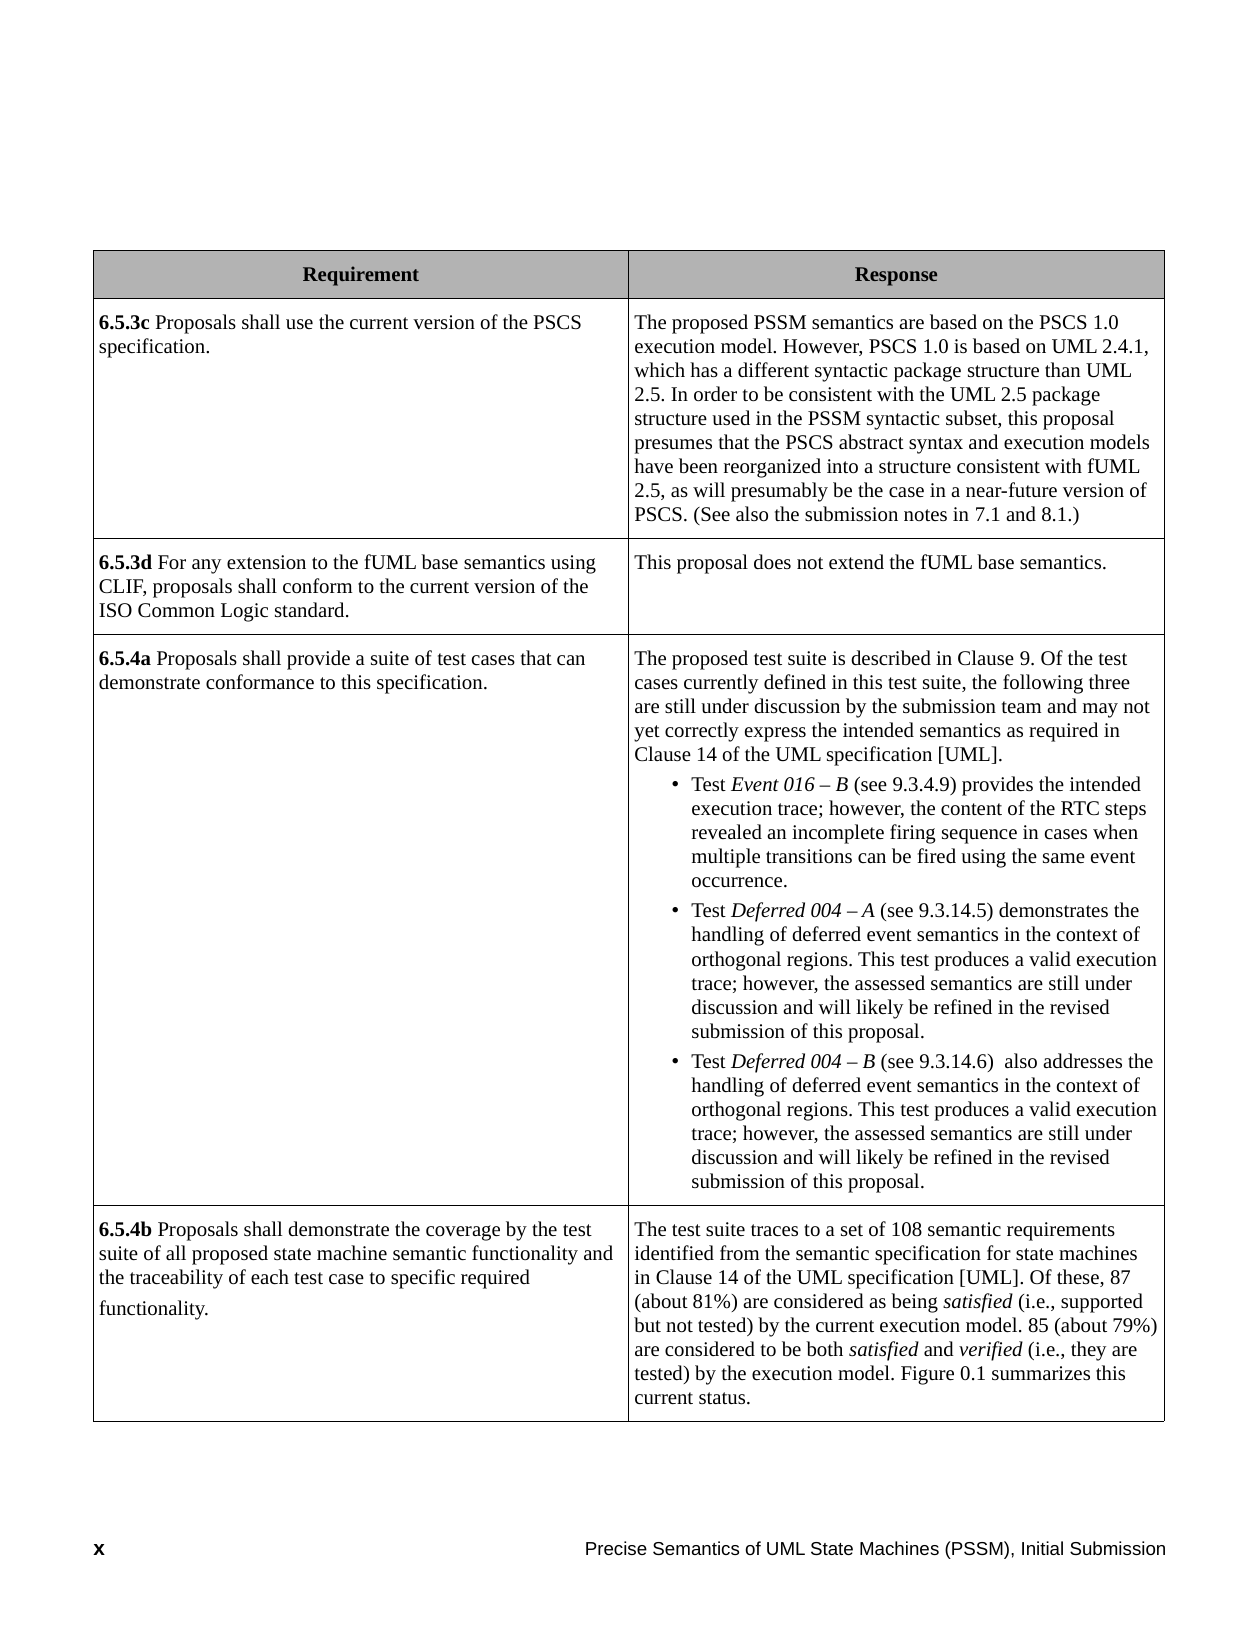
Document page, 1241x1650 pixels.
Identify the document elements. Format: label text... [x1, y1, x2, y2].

table_cell 6.5.3c Proposals shall use the current version of the PSCS specification. [94, 299, 628, 538]
table_cell The proposed test suite is described in Clause 9. Of the test cases currently defined in this test suite, the following three are still under discussion by the submission team and may not yet correctly express the intended semantics as required in Clause 14 of the UML specification [UML]. Test Event 016 – B (see 9.3.4.9) provides the intended execution trace; however, the content of the RTC steps revealed an incomplete firing sequence in cases when multiple transitions can be fired using the same event occurrence. Test Deferred 004 – A (see 9.3.14.5) demonstrates the handling of deferred event semantics in the context of orthogonal regions. This test produces a valid execution trace; however, the assessed semantics are still under discussion and will likely be refined in the revised submission of this proposal. Test Deferred 004 – B (see 9.3.14.6) also addresses the handling of deferred event semantics in the context of orthogonal regions. This test produces a valid execution trace; however, the assessed semantics are still under discussion and will likely be refined in the revised submission of this proposal. [629, 635, 1164, 1205]
table_cell This proposal does not extend the fUML base semantics. [629, 539, 1164, 634]
table_cell The proposed PSSM semantics are based on the PSCS 1.0 execution model. However, PSCS 1.0 is based on UML 2.4.1, which has a different syntactic package structure than UML 2.5. In order to be consistent with the UML 2.5 package structure used in the PSSM syntactic subset, this proposal presumes that the PSCS abstract syntax and execution models have been reorganized into a structure consistent with fUML 2.5, as will presumably be the case in a near-future version of PSCS. (See also the submission notes in 7.1 and 8.1.) [629, 299, 1164, 538]
table_header Response [629, 251, 1164, 298]
table_cell The test suite traces to a set of 108 semantic requirements identified from the semantic specification for state machines in Clause 14 of the UML specification [UML]. Of these, 87 (about 81%) are considered as being satisfied (i.e., supported but not tested) by the current execution model. 85 (about 79%) are considered to be both satisfied and verified (i.e., they are tested) by the execution model. Figure 0.1 summarizes this current status. [629, 1206, 1164, 1421]
table_cell 6.5.3d For any extension to the fUML base semantics using CLIF, proposals shall conform to the current version of the ISO Common Logic standard. [94, 539, 628, 634]
table_cell 6.5.4b Proposals shall demonstrate the coverage by the test suite of all proposed state machine semantic functionality and the traceability of each test case to specific required functionality. [94, 1206, 628, 1421]
table_header Requirement [94, 251, 628, 298]
table_cell 6.5.4a Proposals shall provide a suite of test cases that can demonstrate conformance to this specification. [94, 635, 628, 1205]
